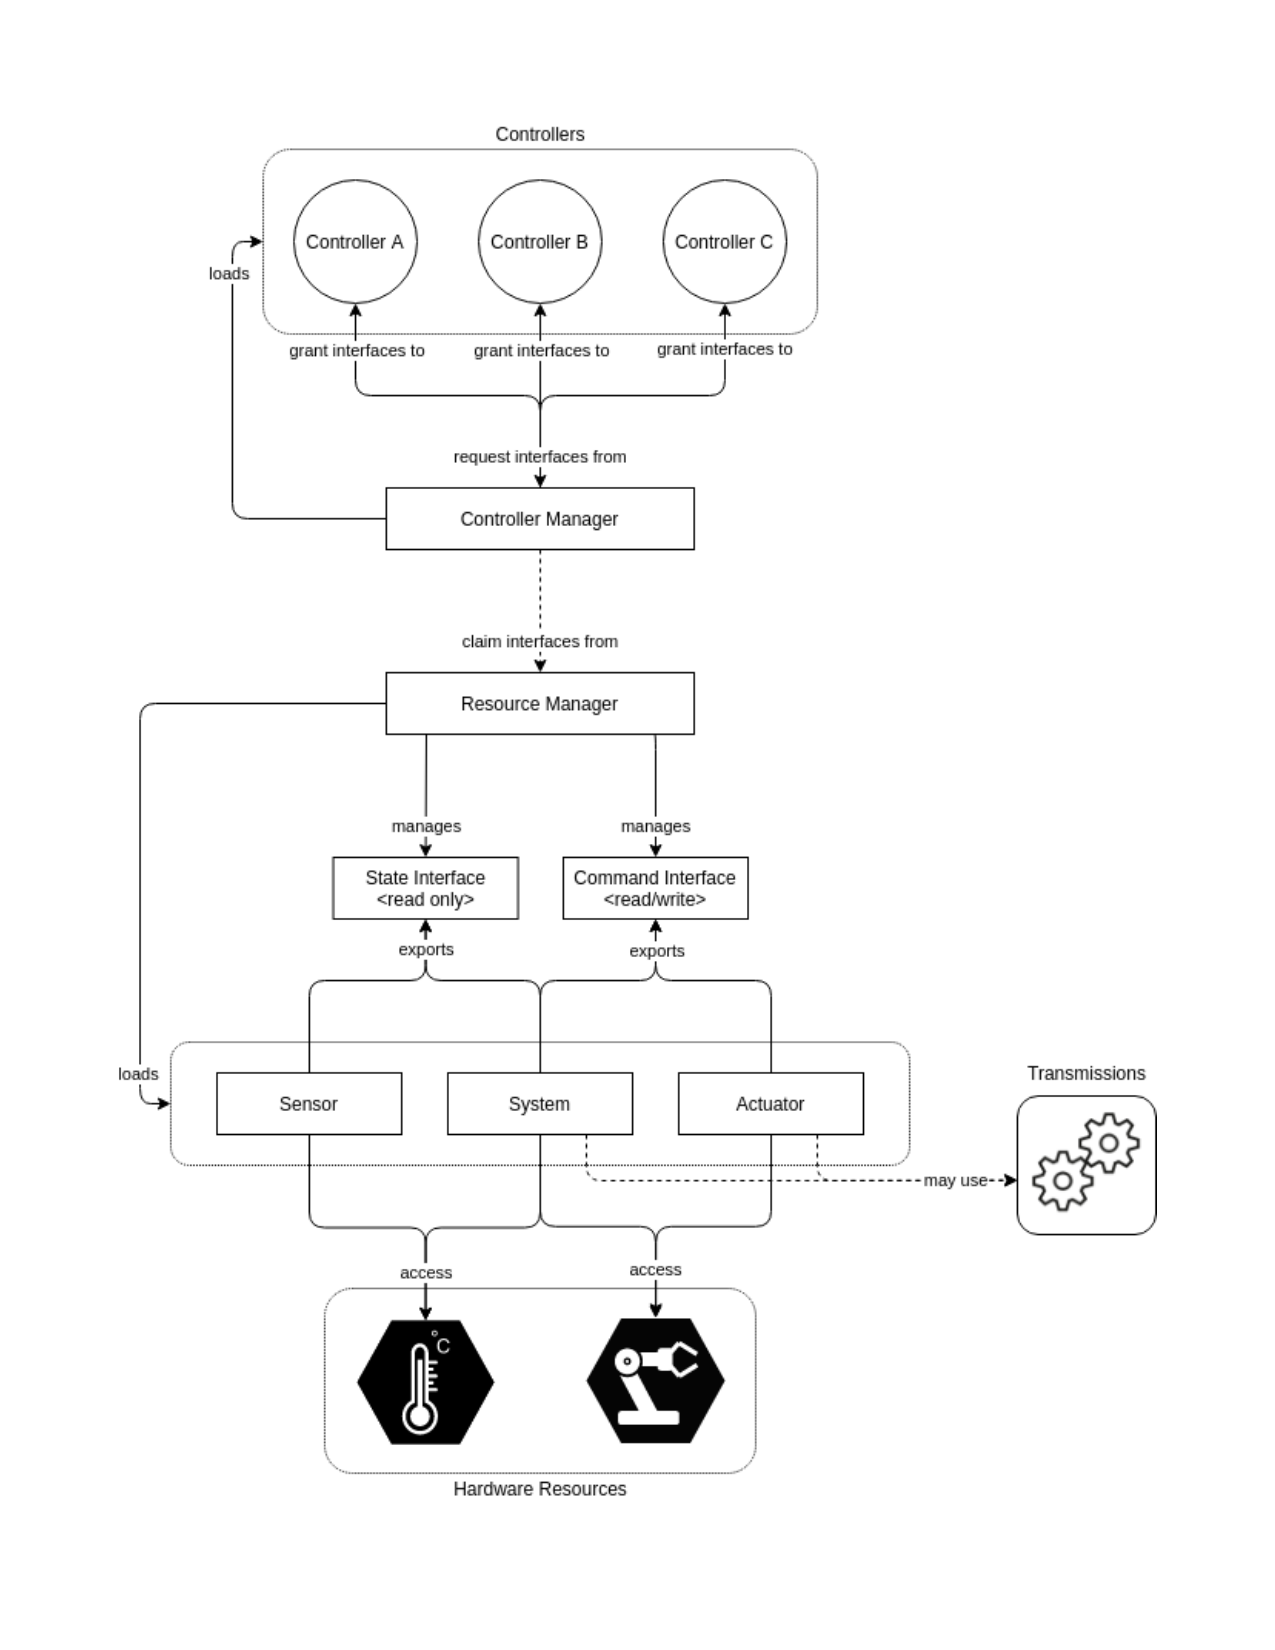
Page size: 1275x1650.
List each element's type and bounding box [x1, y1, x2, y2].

picture [118, 118, 1157, 1505]
